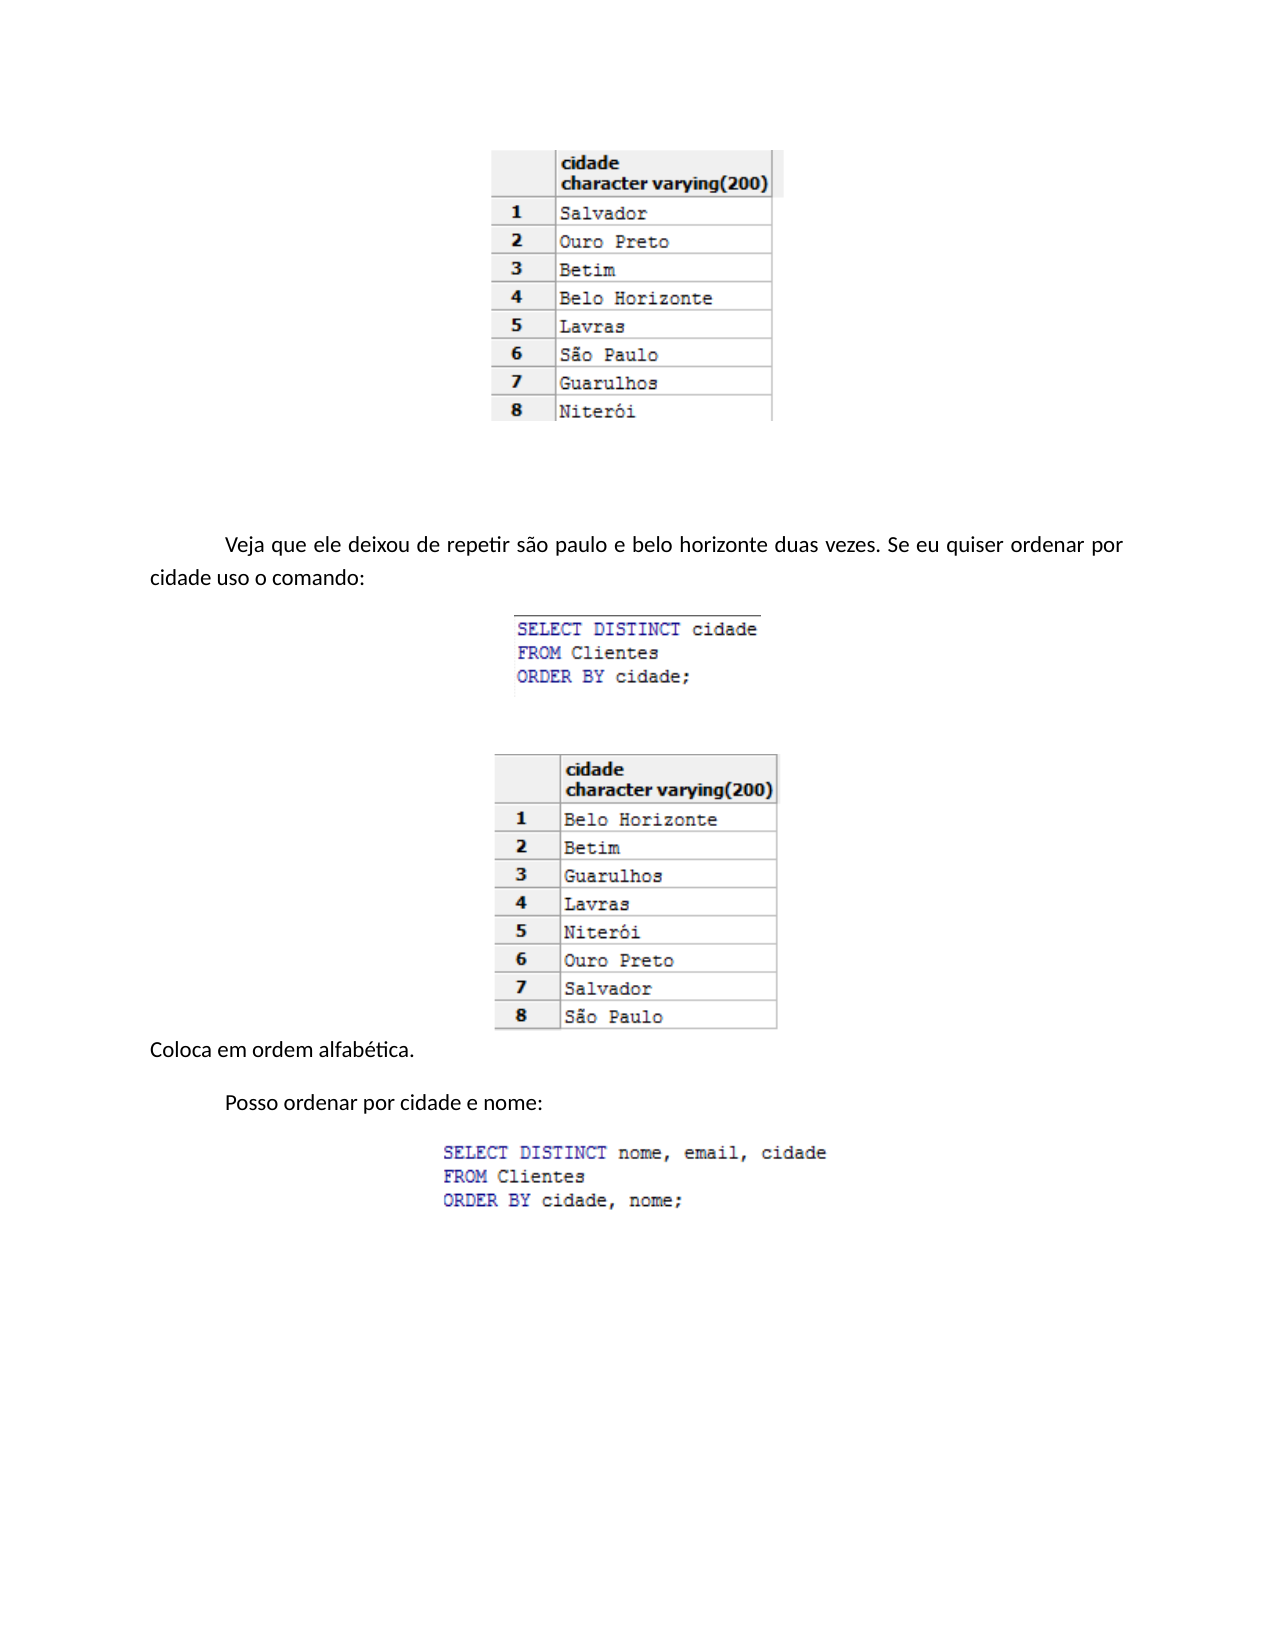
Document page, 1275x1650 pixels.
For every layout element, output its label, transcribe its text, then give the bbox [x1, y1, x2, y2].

picture [443, 1141, 832, 1213]
picture [514, 615, 761, 697]
text Veja que ele deixou de repetir são paulo e belo horizonte duas vezes. Se eu quiser ordenar por cidade uso o comando: [150, 531, 1125, 591]
text Posso ordenar por cidade e nome: [150, 1088, 1125, 1116]
picture [494, 754, 781, 1031]
picture [491, 150, 784, 421]
text Coloca em ordem alfabética. [150, 754, 1125, 1063]
